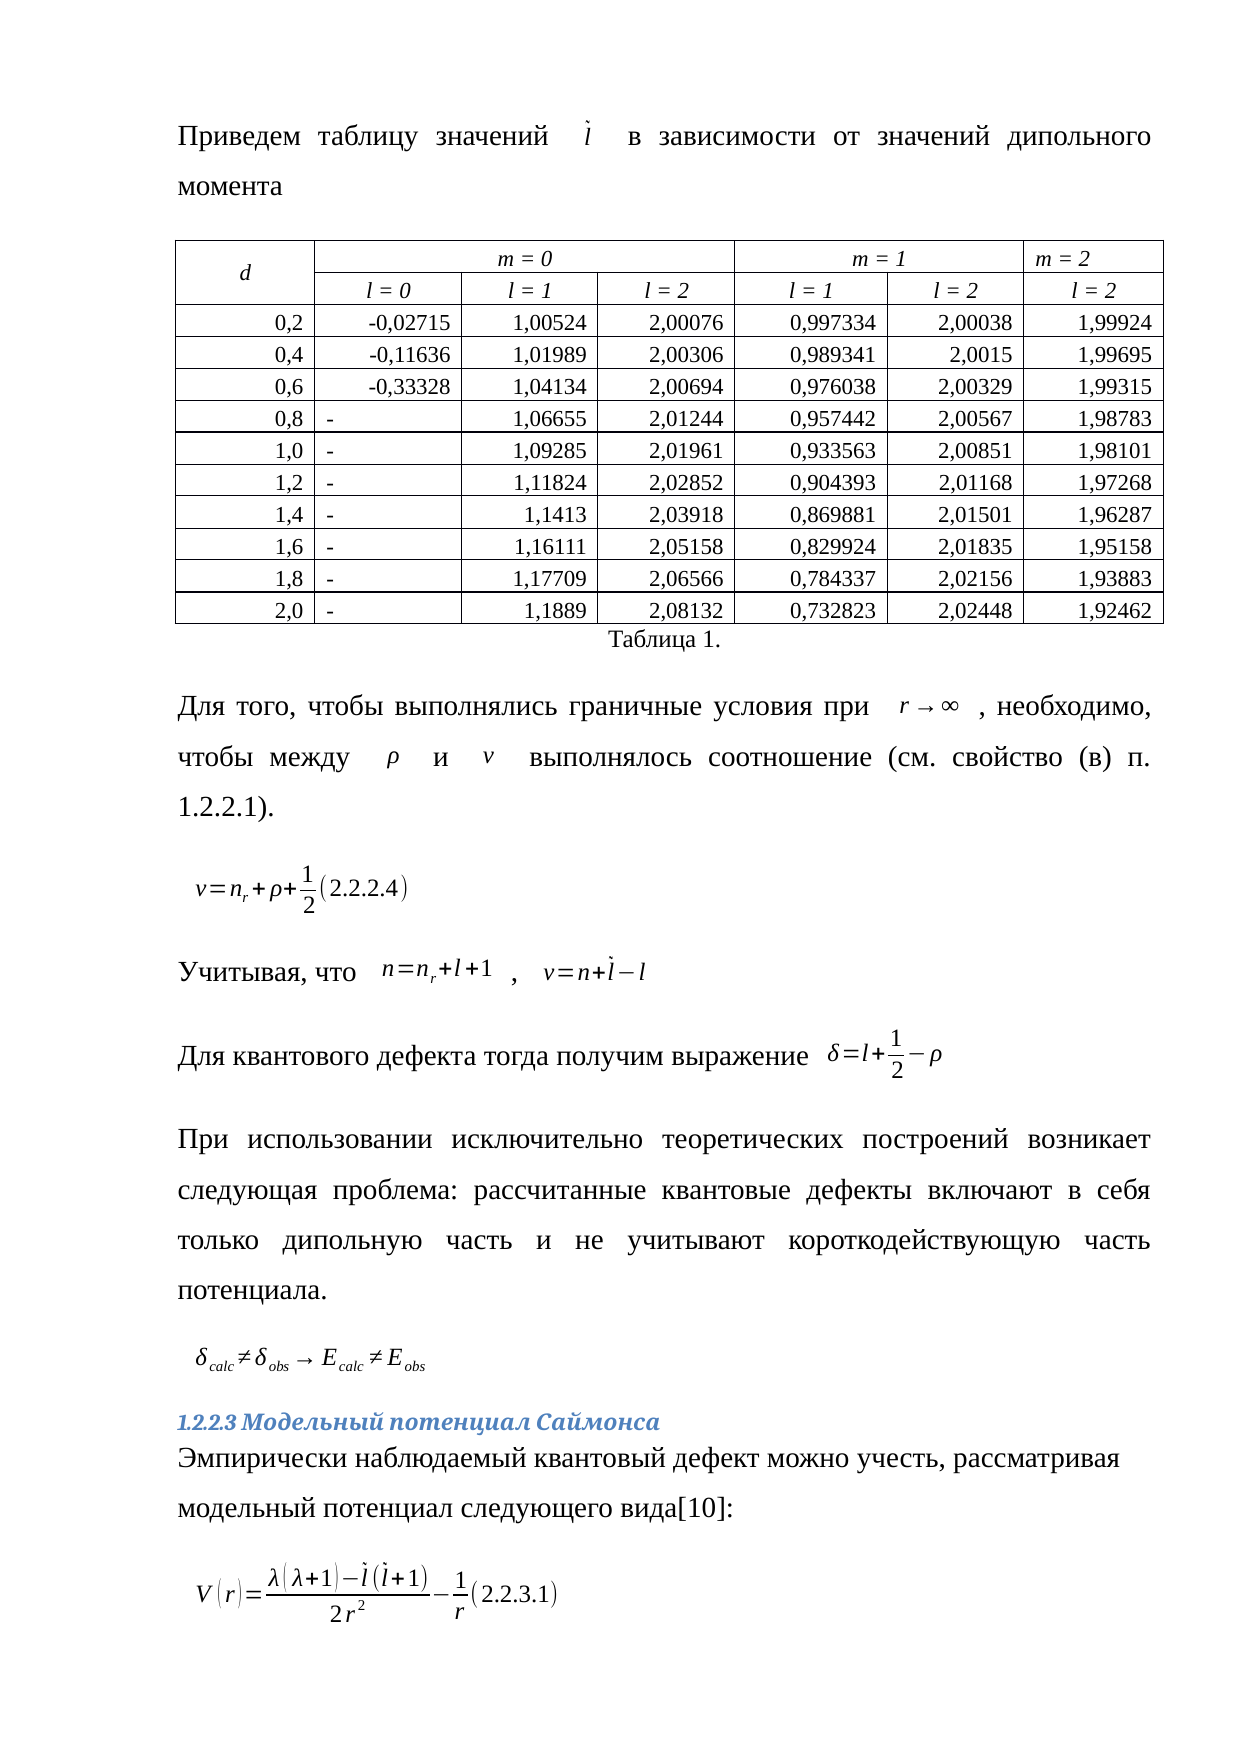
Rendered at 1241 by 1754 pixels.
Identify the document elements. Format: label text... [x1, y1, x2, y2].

table_cell - [315, 465, 461, 495]
table_cell -0,33328 [315, 369, 461, 399]
table_cell 1,98783 [1024, 401, 1163, 431]
table_cell 2,00076 [598, 305, 734, 336]
table_cell 0,904393 [735, 465, 887, 495]
table_cell 2,0015 [888, 337, 1023, 367]
table_header m = 1 [735, 241, 1023, 272]
table_cell 2,00306 [598, 337, 734, 367]
table_cell 1,96287 [1024, 496, 1163, 527]
subtitle 1.2.2.3 Модельный потенциал Саймонса [177, 1410, 1152, 1436]
table_cell - [315, 593, 461, 623]
text При использовании исключительно теоретических построений возникает следующая проблема: рассчитанные квантовые дефекты включают в себя только дипольную часть и не учитывают короткодействующую часть потенциала. [177, 1122, 1152, 1306]
table_cell - [315, 529, 461, 559]
table_header d [176, 241, 314, 303]
table_cell 2,01501 [888, 496, 1023, 527]
table_cell 2,00567 [888, 401, 1023, 431]
table_cell 1,2 [176, 465, 314, 495]
table_cell l = 1 [735, 273, 887, 303]
table_cell 2,03918 [598, 496, 734, 527]
table_cell l = 2 [1024, 273, 1163, 303]
table_cell 0,869881 [735, 496, 887, 527]
table_cell 2,0 [176, 593, 314, 623]
table_cell 1,1889 [462, 593, 597, 623]
table_cell 1,11824 [462, 465, 597, 495]
table_cell - [315, 401, 461, 431]
table_cell 0,6 [176, 369, 314, 399]
table_cell 1,95158 [1024, 529, 1163, 559]
table_cell 2,05158 [598, 529, 734, 559]
table_cell -0,02715 [315, 305, 461, 336]
table_cell 0,976038 [735, 369, 887, 399]
text Эмпирически наблюдаемый квантовый дефект можно учесть, рассматривая модельный потенциал следующего вида[10]: [177, 1440, 1152, 1524]
table_cell 2,02156 [888, 560, 1023, 591]
table_cell 0,784337 [735, 560, 887, 591]
table_cell 1,6 [176, 529, 314, 559]
table_cell 1,1413 [462, 496, 597, 527]
table_cell l = 1 [462, 273, 597, 303]
table_cell 2,02852 [598, 465, 734, 495]
table_cell 1,17709 [462, 560, 597, 591]
table_cell 0,732823 [735, 593, 887, 623]
table_cell 0,997334 [735, 305, 887, 336]
table_cell 2,01835 [888, 529, 1023, 559]
table_cell l = 0 [315, 273, 461, 303]
table_cell - [315, 496, 461, 527]
table_cell 1,16111 [462, 529, 597, 559]
table_cell 2,06566 [598, 560, 734, 591]
table_cell 1,8 [176, 560, 314, 591]
table_cell 2,00851 [888, 433, 1023, 463]
table_cell 1,99695 [1024, 337, 1163, 367]
table_cell 1,00524 [462, 305, 597, 336]
table_cell 1,09285 [462, 433, 597, 463]
table_cell 1,98101 [1024, 433, 1163, 463]
table_cell 2,00694 [598, 369, 734, 399]
table_cell 1,99924 [1024, 305, 1163, 336]
table_cell 2,01244 [598, 401, 734, 431]
table_cell 0,933563 [735, 433, 887, 463]
text Таблица 1. [177, 624, 1152, 653]
table_cell 1,01989 [462, 337, 597, 367]
table_cell 2,02448 [888, 593, 1023, 623]
table_cell 1,92462 [1024, 593, 1163, 623]
table_cell 1,99315 [1024, 369, 1163, 399]
table_cell 1,4 [176, 496, 314, 527]
text Для того, чтобы выполнялись граничные условия при , необходимо, чтобы между и выполнялось соотношение (см. свойство (в) п. 1.2.2.1). [177, 688, 1152, 822]
table_cell 2,01961 [598, 433, 734, 463]
table_cell 0,829924 [735, 529, 887, 559]
table_cell 2,08132 [598, 593, 734, 623]
table_cell l = 2 [598, 273, 734, 303]
table_cell 2,00329 [888, 369, 1023, 399]
table_cell 0,4 [176, 337, 314, 367]
table_cell 2,01168 [888, 465, 1023, 495]
table_cell 1,04134 [462, 369, 597, 399]
table_cell 1,0 [176, 433, 314, 463]
text Учитывая, что , [177, 954, 1152, 987]
table_cell - [315, 433, 461, 463]
text Приведем таблицу значений в зависимости от значений дипольного момента [177, 118, 1152, 202]
text Для квантового дефекта тогда получим выражение [177, 1025, 1152, 1084]
table_cell -0,11636 [315, 337, 461, 367]
table_header m = 2 [1024, 241, 1163, 272]
table_cell 1,93883 [1024, 560, 1163, 591]
table_cell 0,8 [176, 401, 314, 431]
table_cell 2,00038 [888, 305, 1023, 336]
table_cell 1,06655 [462, 401, 597, 431]
table_cell 0,957442 [735, 401, 887, 431]
table_cell l = 2 [888, 273, 1023, 303]
table_cell 0,2 [176, 305, 314, 336]
table_cell 1,97268 [1024, 465, 1163, 495]
table_cell - [315, 560, 461, 591]
table_cell 0,989341 [735, 337, 887, 367]
table_header m = 0 [315, 241, 734, 272]
